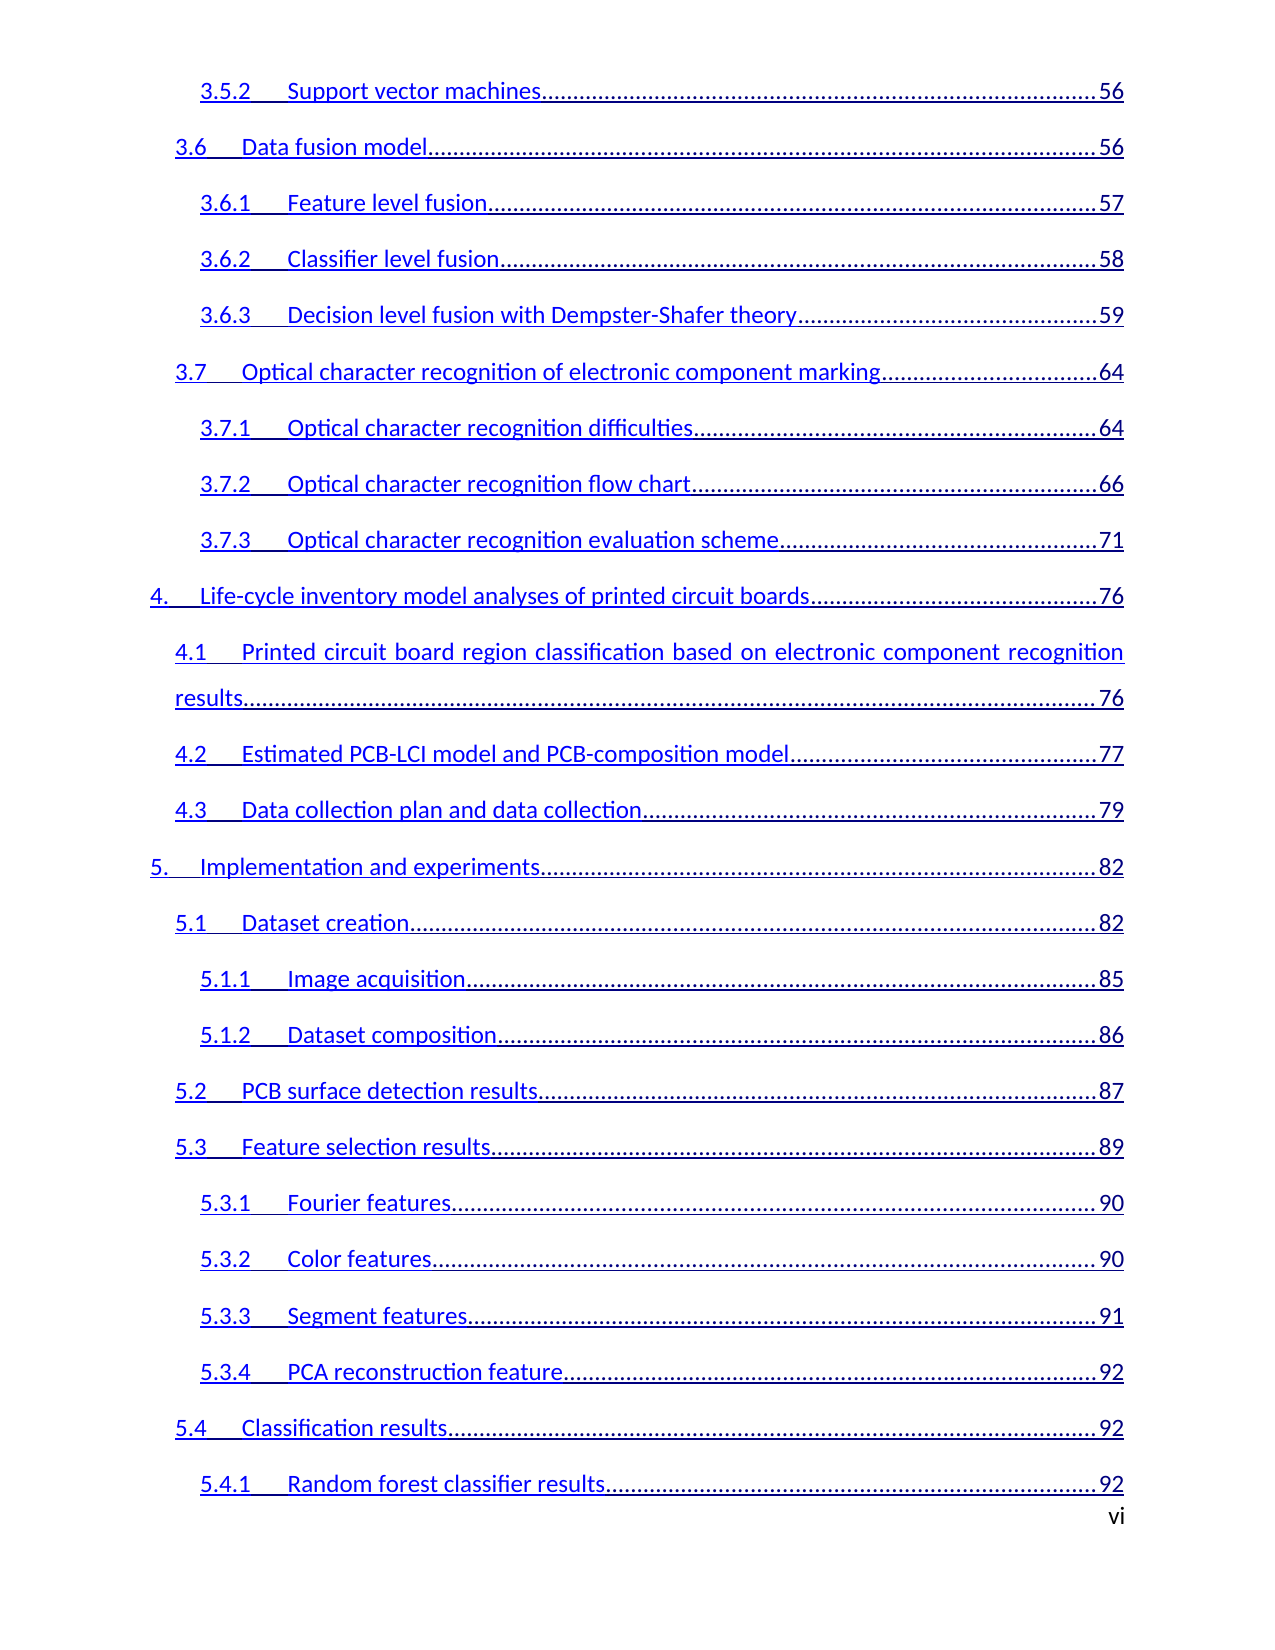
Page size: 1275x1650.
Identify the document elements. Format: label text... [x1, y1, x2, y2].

text 4.1 Printed circuit board region classification based on electronic component recognition results 76 [175, 664, 1125, 713]
text 3.7.1 Optical character recognition difficulties 64 [200, 412, 1125, 442]
text 3.6.3 Decision level fusion with Dempster-Shafer theory 59 [200, 299, 1125, 330]
text 3.7.3 Optical character recognition evaluation scheme 71 [200, 524, 1125, 555]
text 5.1 Dataset creation 82 [175, 907, 1125, 937]
text 5.3.3 Segment features 91 [200, 1300, 1125, 1330]
text 4.2 Estimated PCB-LCI model and PCB-composition model 77 [175, 738, 1125, 769]
text 5.1.1 Image acquisition 85 [200, 963, 1125, 993]
text 5.3.2 Color features 90 [200, 1244, 1125, 1274]
text 3.7.2 Optical character recognition flow chart 66 [200, 468, 1125, 498]
text 4.1 Printed circuit board region classification based on electronic component recognition results 76 [175, 636, 1125, 663]
text 5.1.2 Dataset composition 86 [200, 1019, 1125, 1049]
text 5. Implementation and experiments 82 [150, 851, 1125, 881]
text 3.7 Optical character recognition of electronic component marking 64 [175, 356, 1125, 386]
text 5.3.4 PCA reconstruction feature 92 [200, 1356, 1125, 1386]
text 3.6 Data fusion model 56 [175, 131, 1125, 162]
text 5.4.1 Random forest classifier results 92 [200, 1468, 1125, 1499]
text 5.3.1 Fourier features 90 [200, 1187, 1125, 1218]
text 3.5.2 Support vector machines 56 [200, 75, 1125, 106]
text 4. Life-cycle inventory model analyses of printed circuit boards 76 [150, 580, 1125, 611]
text 4.3 Data collection plan and data collection 79 [175, 794, 1125, 825]
text 5.4 Classification results 92 [175, 1412, 1125, 1443]
text 3.6.1 Feature level fusion 57 [200, 187, 1125, 218]
text 5.3 Feature selection results 89 [175, 1131, 1125, 1162]
text 5.2 PCB surface detection results 87 [175, 1075, 1125, 1106]
text 3.6.2 Classifier level fusion 58 [200, 243, 1125, 274]
